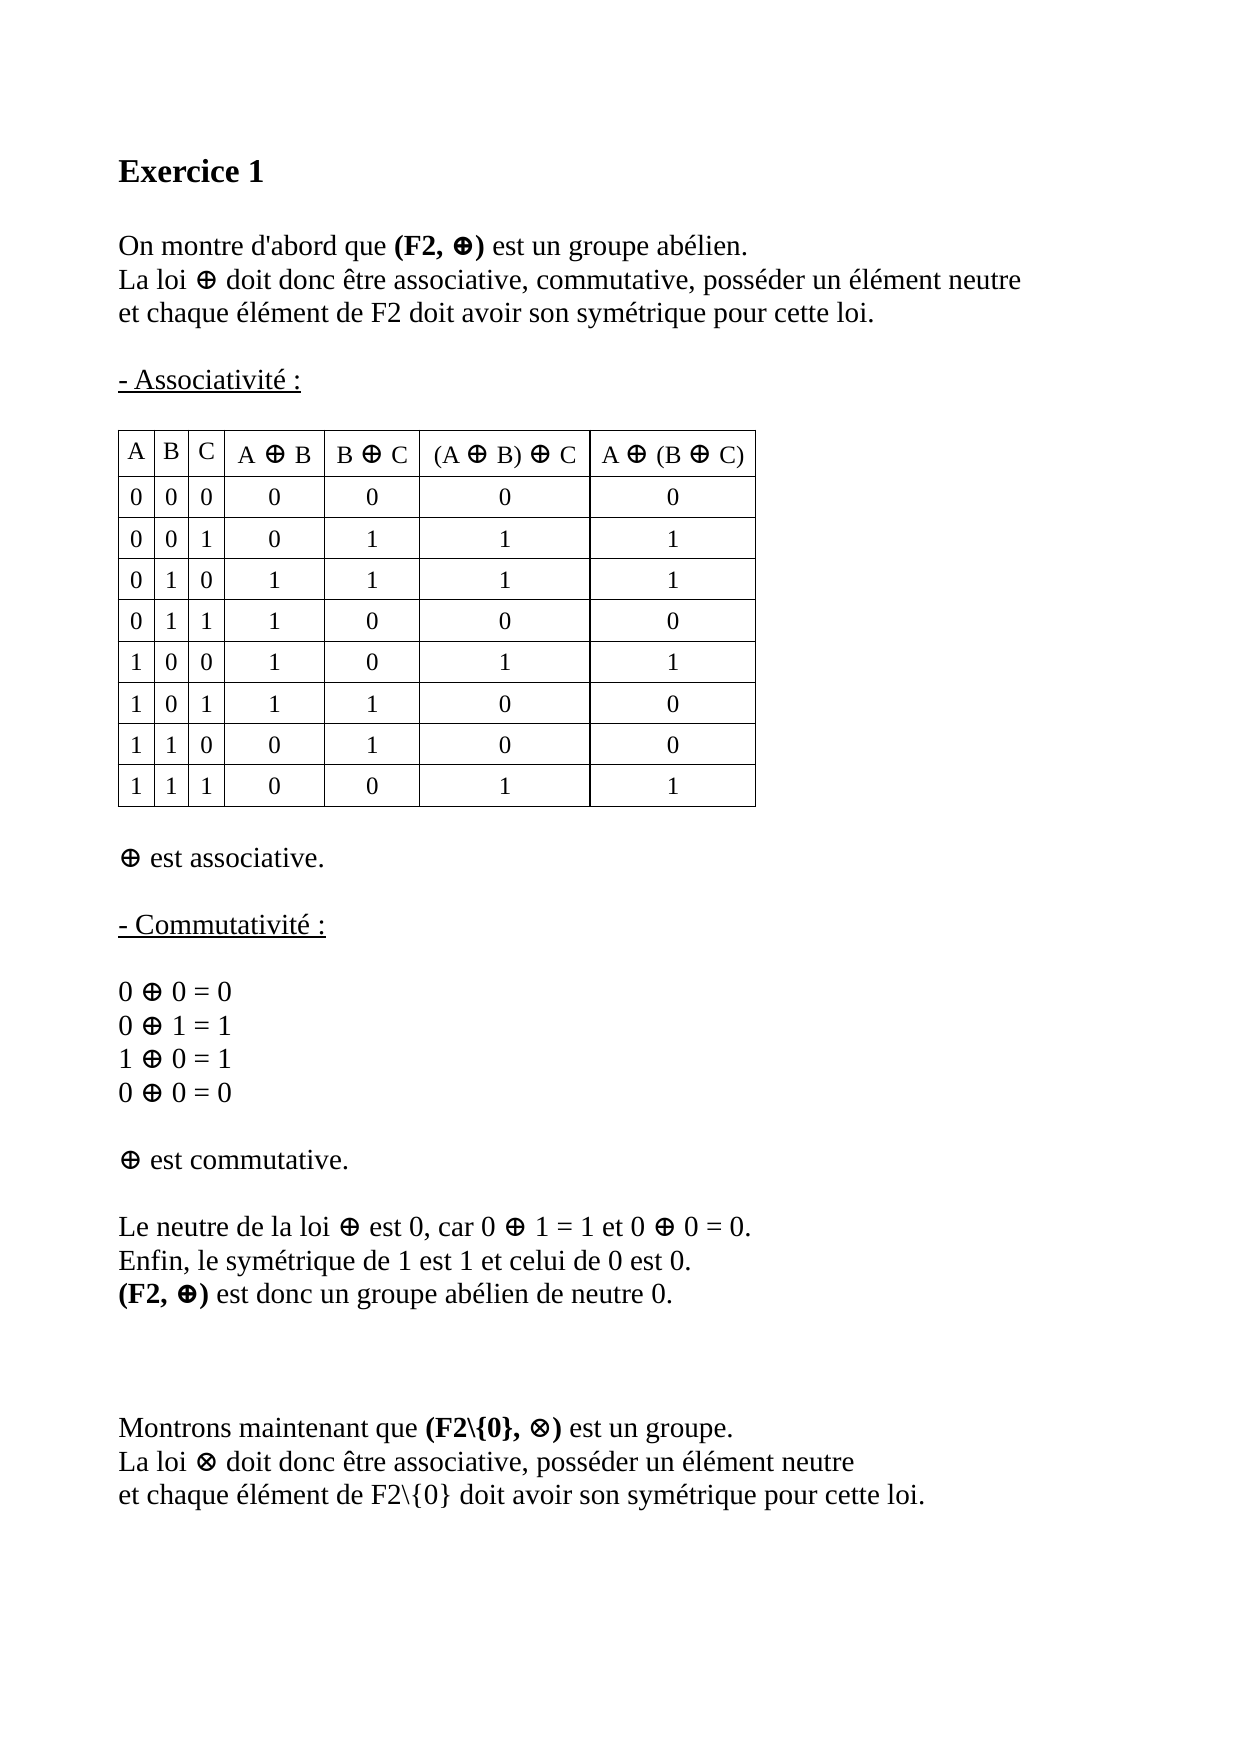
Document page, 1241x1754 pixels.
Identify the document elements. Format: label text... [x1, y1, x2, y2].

table_cell 0 [155, 518, 188, 558]
text Exercice 1 [118, 152, 1122, 190]
table_cell 1 [189, 765, 224, 806]
table_header (A ⊕ B) ⊕ C [420, 431, 589, 476]
table_cell 1 [225, 642, 324, 682]
table_cell 0 [591, 724, 755, 764]
text ⊕ est associative. [118, 840, 1122, 874]
table_cell 0 [420, 683, 589, 723]
table_cell 0 [155, 683, 188, 723]
table_header B ⊕ C [325, 431, 419, 476]
table_header A [119, 431, 154, 476]
table_cell 0 [155, 477, 188, 517]
text et chaque élément de F2\{0} doit avoir son symétrique pour cette loi. [118, 1477, 1122, 1511]
table_header A ⊕ (B ⊕ C) [591, 431, 755, 476]
text 0 ⊕ 0 = 0 [118, 1075, 1122, 1108]
text ⊕ est commutative. [118, 1142, 1122, 1176]
table_cell 0 [420, 477, 589, 517]
text - Associativité : [118, 362, 1122, 396]
text - Commutativité : [118, 907, 1122, 941]
table_cell 0 [225, 518, 324, 558]
table_header B [155, 431, 188, 476]
text (F2, ⊕) est donc un groupe abélien de neutre 0. [118, 1276, 1122, 1310]
table_cell 0 [119, 518, 154, 558]
table_cell 0 [591, 477, 755, 517]
table_cell 1 [119, 642, 154, 682]
table_cell 0 [325, 600, 419, 641]
table_cell 1 [189, 600, 224, 641]
table_cell 1 [189, 518, 224, 558]
text On montre d'abord que (F2, ⊕) est un groupe abélien. [118, 228, 1122, 262]
table_cell 0 [225, 765, 324, 806]
table_cell 1 [420, 642, 589, 682]
table_cell 1 [420, 518, 589, 558]
table_cell 1 [325, 724, 419, 764]
table_cell 0 [325, 477, 419, 517]
table_cell 1 [155, 765, 188, 806]
table_cell 0 [189, 559, 224, 599]
table_cell 1 [325, 683, 419, 723]
text La loi ⊕ doit donc être associative, commutative, posséder un élément neutre [118, 262, 1122, 295]
text La loi ⊗ doit donc être associative, posséder un élément neutre [118, 1444, 1122, 1477]
table_cell 0 [155, 642, 188, 682]
table_cell 0 [591, 600, 755, 641]
table_cell 1 [420, 559, 589, 599]
table_cell 0 [325, 642, 419, 682]
table_cell 0 [189, 724, 224, 764]
table_cell 1 [591, 765, 755, 806]
text Montrons maintenant que (F2\{0}, ⊗) est un groupe. [118, 1410, 1122, 1444]
table_cell 1 [591, 559, 755, 599]
text 1 ⊕ 0 = 1 [118, 1041, 1122, 1075]
table_cell 0 [119, 477, 154, 517]
text 0 ⊕ 1 = 1 [118, 1008, 1122, 1041]
table_header C [189, 431, 224, 476]
table_cell 1 [325, 559, 419, 599]
table_cell 1 [591, 518, 755, 558]
table_cell 0 [225, 724, 324, 764]
text Le neutre de la loi ⊕ est 0, car 0 ⊕ 1 = 1 et 0 ⊕ 0 = 0. [118, 1209, 1122, 1243]
table_cell 0 [325, 765, 419, 806]
table_cell 1 [225, 559, 324, 599]
text 0 ⊕ 0 = 0 [118, 974, 1122, 1008]
text et chaque élément de F2 doit avoir son symétrique pour cette loi. [118, 295, 1122, 329]
table_cell 0 [591, 683, 755, 723]
table_cell 0 [189, 642, 224, 682]
table_cell 1 [155, 559, 188, 599]
table_cell 1 [325, 518, 419, 558]
table_cell 1 [155, 600, 188, 641]
table_cell 0 [119, 600, 154, 641]
table_cell 1 [420, 765, 589, 806]
table_cell 1 [225, 683, 324, 723]
text Enfin, le symétrique de 1 est 1 et celui de 0 est 0. [118, 1243, 1122, 1276]
table_cell 1 [225, 600, 324, 641]
table_cell 0 [119, 559, 154, 599]
table_cell 0 [189, 477, 224, 517]
table_cell 1 [591, 642, 755, 682]
table_cell 1 [119, 683, 154, 723]
table_cell 1 [155, 724, 188, 764]
table_cell 1 [119, 724, 154, 764]
table_cell 1 [189, 683, 224, 723]
table_cell 1 [119, 765, 154, 806]
table_header A ⊕ B [225, 431, 324, 476]
table_cell 0 [420, 724, 589, 764]
table_cell 0 [420, 600, 589, 641]
table_cell 0 [225, 477, 324, 517]
